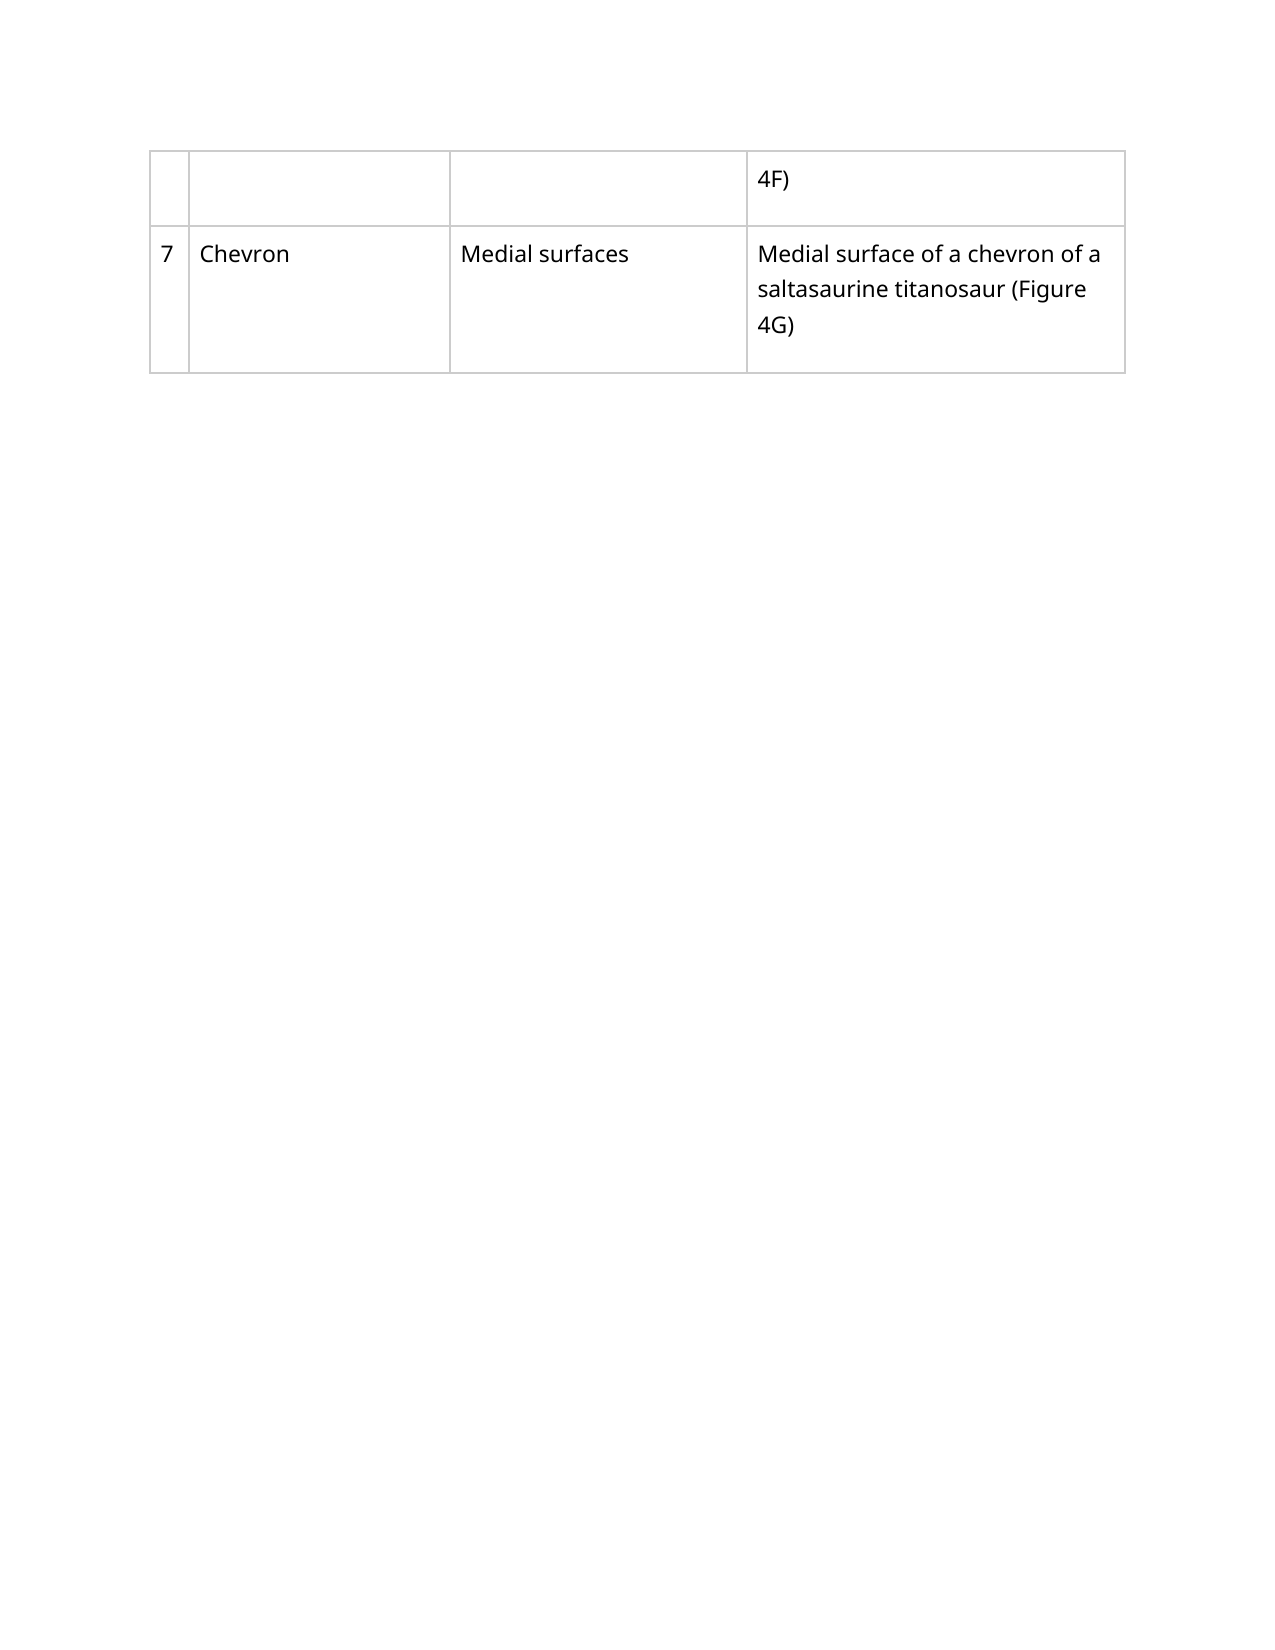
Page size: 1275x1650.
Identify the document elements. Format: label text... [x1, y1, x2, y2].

table_cell Medial surfaces [451, 227, 746, 372]
table_cell Medial surface of a chevron of a saltasaurine titanosaur (Figure 4G) [748, 227, 1124, 372]
table_cell [151, 152, 188, 225]
table_cell 7 [151, 227, 188, 372]
table_cell Chevron [190, 227, 449, 372]
table_cell 4F) [748, 152, 1124, 225]
table_cell [451, 152, 746, 225]
table_cell [190, 152, 449, 225]
